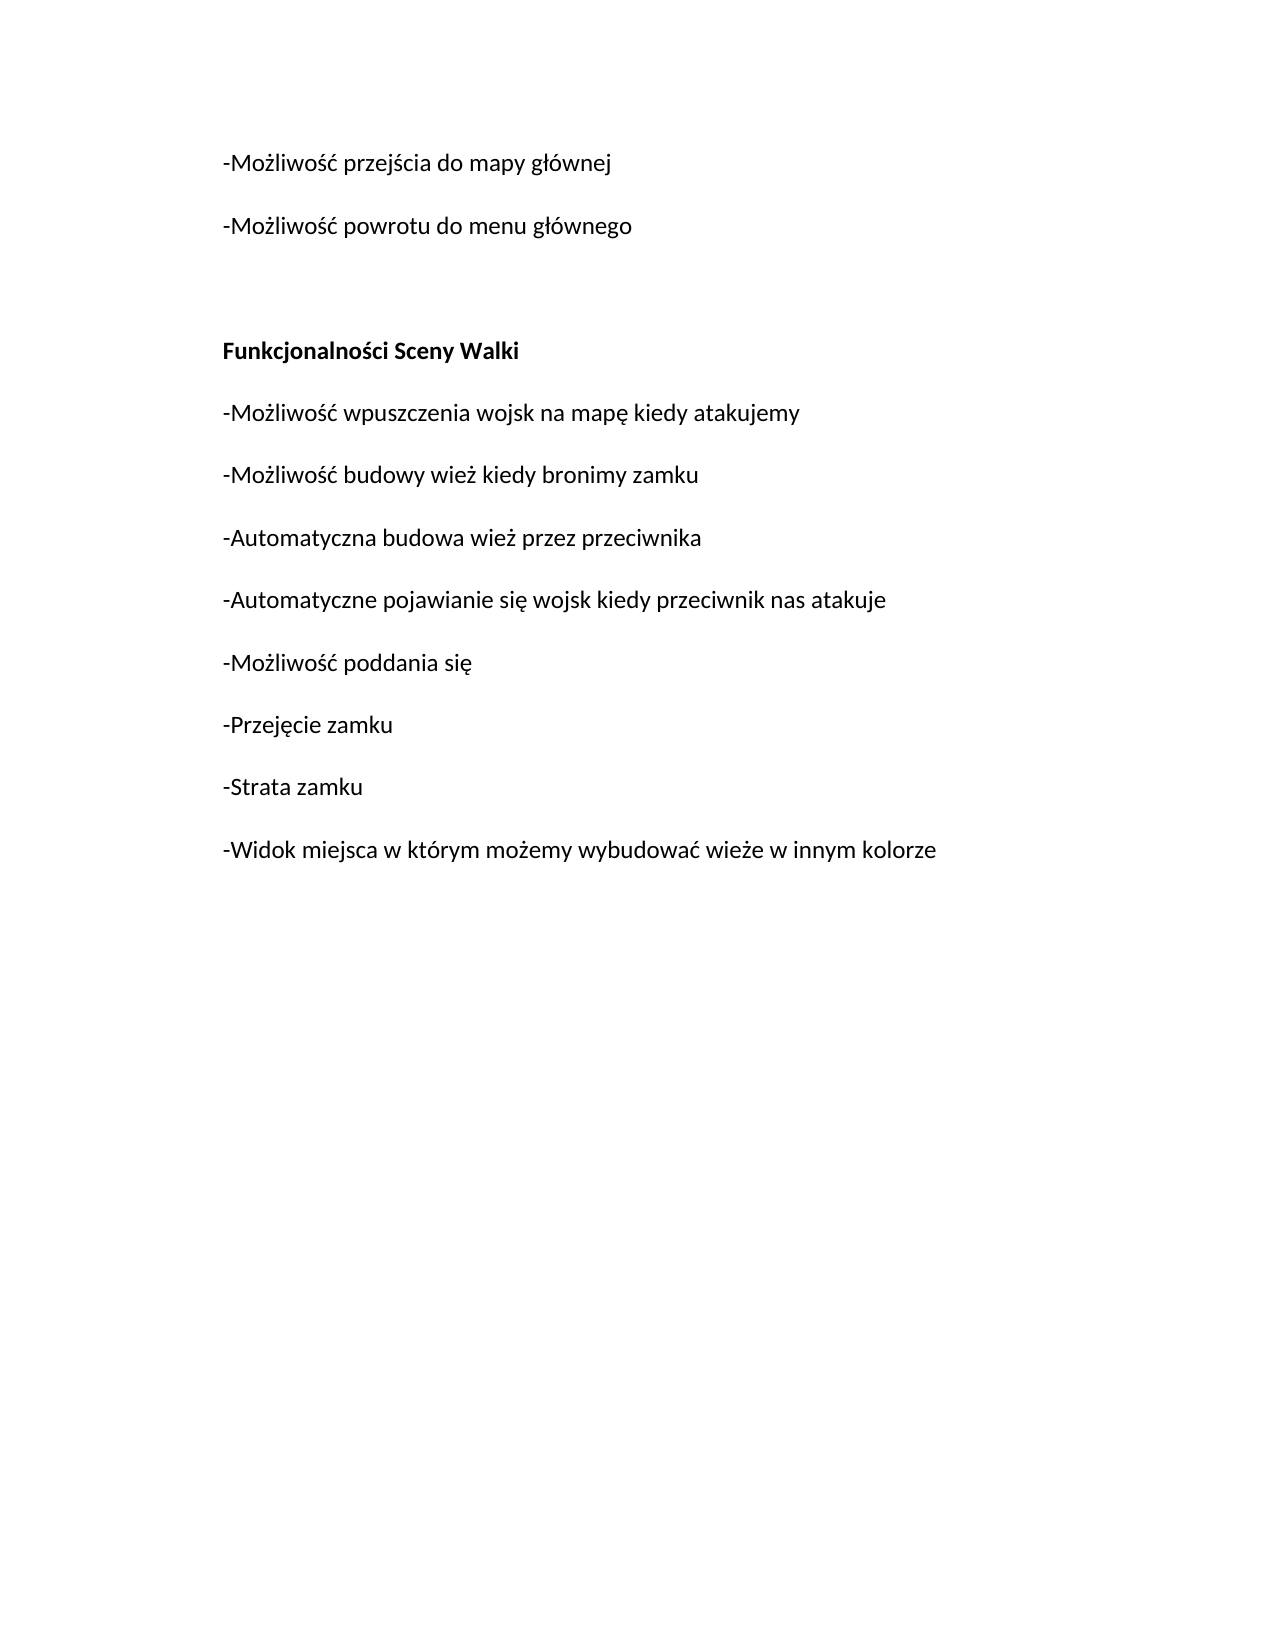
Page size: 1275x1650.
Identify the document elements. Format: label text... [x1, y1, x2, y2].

text -Strata zamku [223, 772, 1127, 802]
text -Możliwość powrotu do menu głównego [223, 210, 1127, 241]
text -Automatyczne pojawianie się wojsk kiedy przeciwnik nas atakuje [223, 584, 1127, 615]
text -Możliwość wpuszczenia wojsk na mapę kiedy atakujemy [223, 397, 1127, 428]
text -Możliwość poddania się [223, 647, 1127, 677]
text -Automatyczna budowa wież przez przeciwnika [223, 522, 1127, 552]
text -Widok miejsca w którym możemy wybudować wieże w innym kolorze [223, 834, 1127, 864]
text -Możliwość przejścia do mapy głównej [223, 148, 1127, 178]
text -Przejęcie zamku [223, 709, 1127, 740]
text -Możliwość budowy wież kiedy bronimy zamku [223, 459, 1127, 490]
text Funkcjonalności Sceny Walki [223, 335, 1127, 365]
